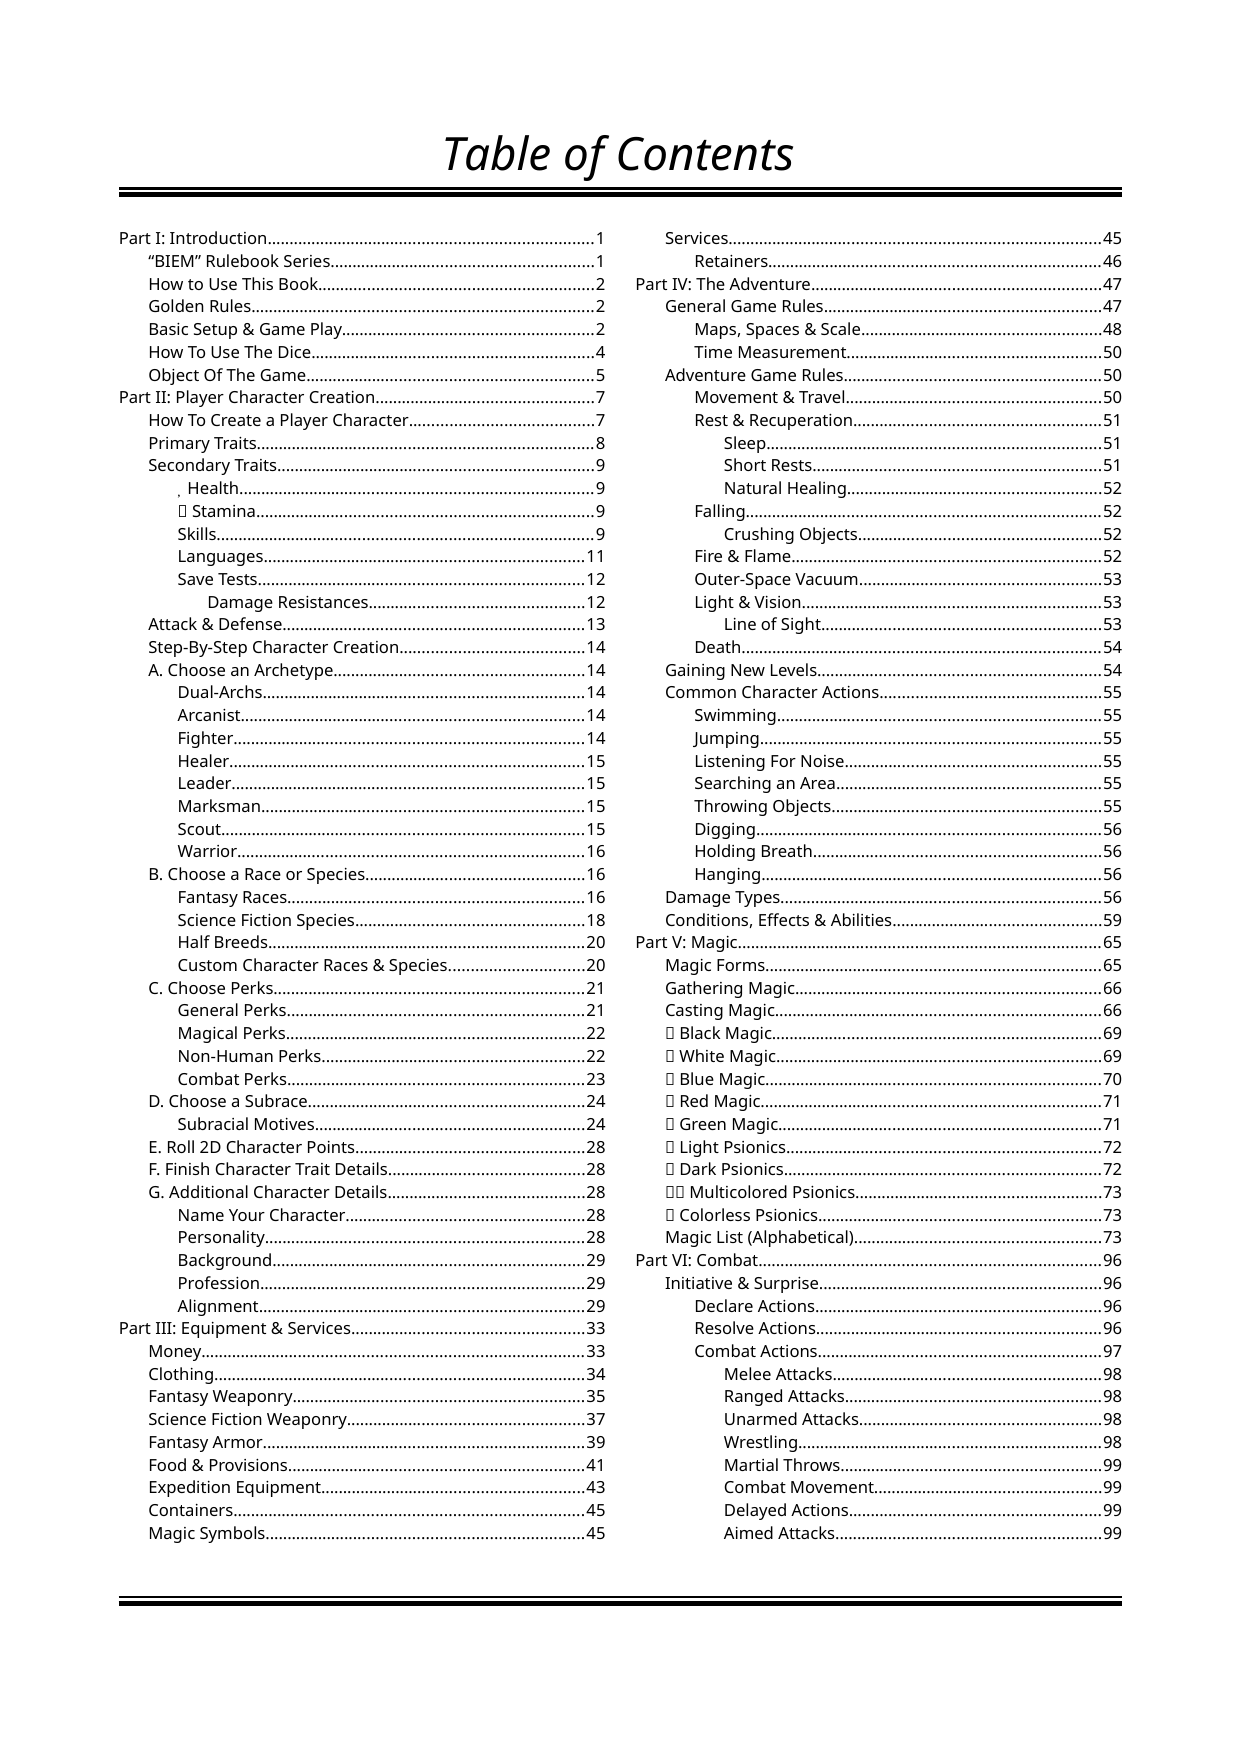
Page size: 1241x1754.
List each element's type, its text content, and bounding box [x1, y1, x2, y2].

text Expedition Equipment 43 [148, 1476, 605, 1498]
text Skills 9 [177, 522, 605, 545]
text Sleep 51 [724, 431, 1122, 454]
text Ranged Attacks 98 [724, 1385, 1122, 1408]
text Damage Resistances 12 [207, 590, 605, 613]
text Part III: Equipment & Services 33 [118, 1317, 605, 1339]
text Short Rests 51 [724, 454, 1122, 477]
text Marksman 15 [177, 794, 605, 817]
text Delayed Actions 99 [724, 1498, 1122, 1521]
text Magic Forms 65 [665, 953, 1122, 976]
text Dual-Archs 14 [177, 681, 605, 704]
text Golden Rules 2 [148, 295, 605, 318]
text Line of Sight 53 [724, 613, 1122, 636]
text Hanging 56 [694, 863, 1122, 885]
text Name Your Character 28 [177, 1203, 605, 1226]
text Attack & Defense 13 [148, 613, 605, 636]
text General Game Rules 47 [665, 295, 1122, 318]
text Fighter 14 [177, 726, 605, 749]
text Outer-Space Vacuum 53 [694, 567, 1122, 590]
text Wrestling 98 [724, 1430, 1122, 1453]
text Basic Setup & Game Play 2 [148, 318, 605, 340]
text Gathering Magic 66 [665, 976, 1122, 999]
text A. Choose an Archetype 14 [148, 658, 605, 681]
text  White Magic 69 [665, 1044, 1122, 1067]
text Languages 11 [177, 545, 605, 567]
text  Multicolored Psionics 73 [665, 1181, 1122, 1203]
text Fantasy Armor 39 [148, 1430, 605, 1453]
text Initiative & Surprise 96 [665, 1271, 1122, 1294]
text General Perks 21 [177, 999, 605, 1022]
text  Red Magic 71 [665, 1090, 1122, 1112]
text C. Choose Perks 21 [148, 976, 605, 999]
text Step-By-Step Character Creation 14 [148, 636, 605, 658]
text Part V: Magic 65 [635, 931, 1122, 953]
text Resolve Actions 96 [694, 1317, 1122, 1339]
text Combat Perks 23 [177, 1067, 605, 1090]
text Holding Breath 56 [694, 840, 1122, 863]
text Adventure Game Rules 50 [665, 363, 1122, 386]
text Damage Types 56 [665, 885, 1122, 908]
text Throwing Objects 55 [694, 794, 1122, 817]
text  Health 9 [177, 477, 605, 499]
text Fire & Flame 52 [694, 545, 1122, 567]
text Magical Perks 22 [177, 1022, 605, 1044]
text Primary Traits 8 [148, 431, 605, 454]
text Aimed Attacks 99 [724, 1521, 1122, 1544]
text  Colorless Psionics 73 [665, 1203, 1122, 1226]
text How to Use This Book 2 [148, 272, 605, 295]
text Maps, Spaces & Scale 48 [694, 318, 1122, 340]
text Listening For Noise 55 [694, 749, 1122, 772]
text Natural Healing 52 [724, 477, 1122, 499]
text  Light Psionics 72 [665, 1135, 1122, 1158]
text Services 45 [665, 227, 1122, 249]
text “BIEM” Rulebook Series 1 [148, 249, 605, 272]
text F. Finish Character Trait Details 28 [148, 1158, 605, 1181]
text Clothing 34 [148, 1362, 605, 1385]
text Warrior 16 [177, 840, 605, 863]
text Fantasy Races 16 [177, 885, 605, 908]
text Fantasy Weaponry 35 [148, 1385, 605, 1408]
text Containers 45 [148, 1498, 605, 1521]
text Non-Human Perks 22 [177, 1044, 605, 1067]
text  Blue Magic 70 [665, 1067, 1122, 1090]
text Secondary Traits 9 [148, 454, 605, 477]
text Searching an Area 55 [694, 772, 1122, 794]
text Personality 28 [177, 1226, 605, 1249]
text Falling 52 [694, 499, 1122, 522]
text  Dark Psionics 72 [665, 1158, 1122, 1181]
text Money 33 [148, 1339, 605, 1362]
text How To Create a Player Character 7 [148, 408, 605, 431]
text Part IV: The Adventure 47 [635, 272, 1122, 295]
text D. Choose a Subrace 24 [148, 1090, 605, 1112]
text Custom Character Races & Species 20 [177, 953, 605, 976]
text Unarmed Attacks 98 [724, 1408, 1122, 1430]
text Jumping 55 [694, 726, 1122, 749]
text Subracial Motives 24 [177, 1112, 605, 1135]
text Part VI: Combat 96 [635, 1249, 1122, 1271]
text Healer 15 [177, 749, 605, 772]
text Combat Actions 97 [694, 1339, 1122, 1362]
text Retainers 46 [694, 249, 1122, 272]
text Scout 15 [177, 817, 605, 840]
text Part I: Introduction 1 [118, 227, 605, 249]
text Conditions, Effects & Abilities 59 [665, 908, 1122, 931]
text  Stamina 9 [177, 499, 605, 522]
text Alignment 29 [177, 1294, 605, 1317]
text Leader 15 [177, 772, 605, 794]
text Movement & Travel 50 [694, 386, 1122, 408]
text Save Tests 12 [177, 567, 605, 590]
text Crushing Objects 52 [724, 522, 1122, 545]
text Science Fiction Weaponry 37 [148, 1408, 605, 1430]
text Part II: Player Character Creation 7 [118, 386, 605, 408]
text How To Use The Dice 4 [148, 340, 605, 363]
text Food & Provisions 41 [148, 1453, 605, 1476]
text Science Fiction Species 18 [177, 908, 605, 931]
text  Green Magic 71 [665, 1112, 1122, 1135]
text Time Measurement 50 [694, 340, 1122, 363]
text Profession 29 [177, 1271, 605, 1294]
text Common Character Actions 55 [665, 681, 1122, 704]
text Declare Actions 96 [694, 1294, 1122, 1317]
text Gaining New Levels 54 [665, 658, 1122, 681]
text E. Roll 2D Character Points 28 [148, 1135, 605, 1158]
text Death 54 [694, 636, 1122, 658]
text Magic Symbols 45 [148, 1521, 605, 1544]
text B. Choose a Race or Species 16 [148, 863, 605, 885]
text Melee Attacks 98 [724, 1362, 1122, 1385]
text Background 29 [177, 1249, 605, 1271]
text Object Of The Game 5 [148, 363, 605, 386]
text Half Breeds 20 [177, 931, 605, 953]
text Casting Magic 66 [665, 999, 1122, 1022]
text Swimming 55 [694, 704, 1122, 726]
text Light & Vision 53 [694, 590, 1122, 613]
text Magic List (Alphabetical) 73 [665, 1226, 1122, 1249]
text Digging 56 [694, 817, 1122, 840]
text Arcanist 14 [177, 704, 605, 726]
text G. Additional Character Details 28 [148, 1181, 605, 1203]
text Martial Throws 99 [724, 1453, 1122, 1476]
text  Black Magic 69 [665, 1022, 1122, 1044]
text Rest & Recuperation 51 [694, 408, 1122, 431]
text Combat Movement 99 [724, 1476, 1122, 1498]
